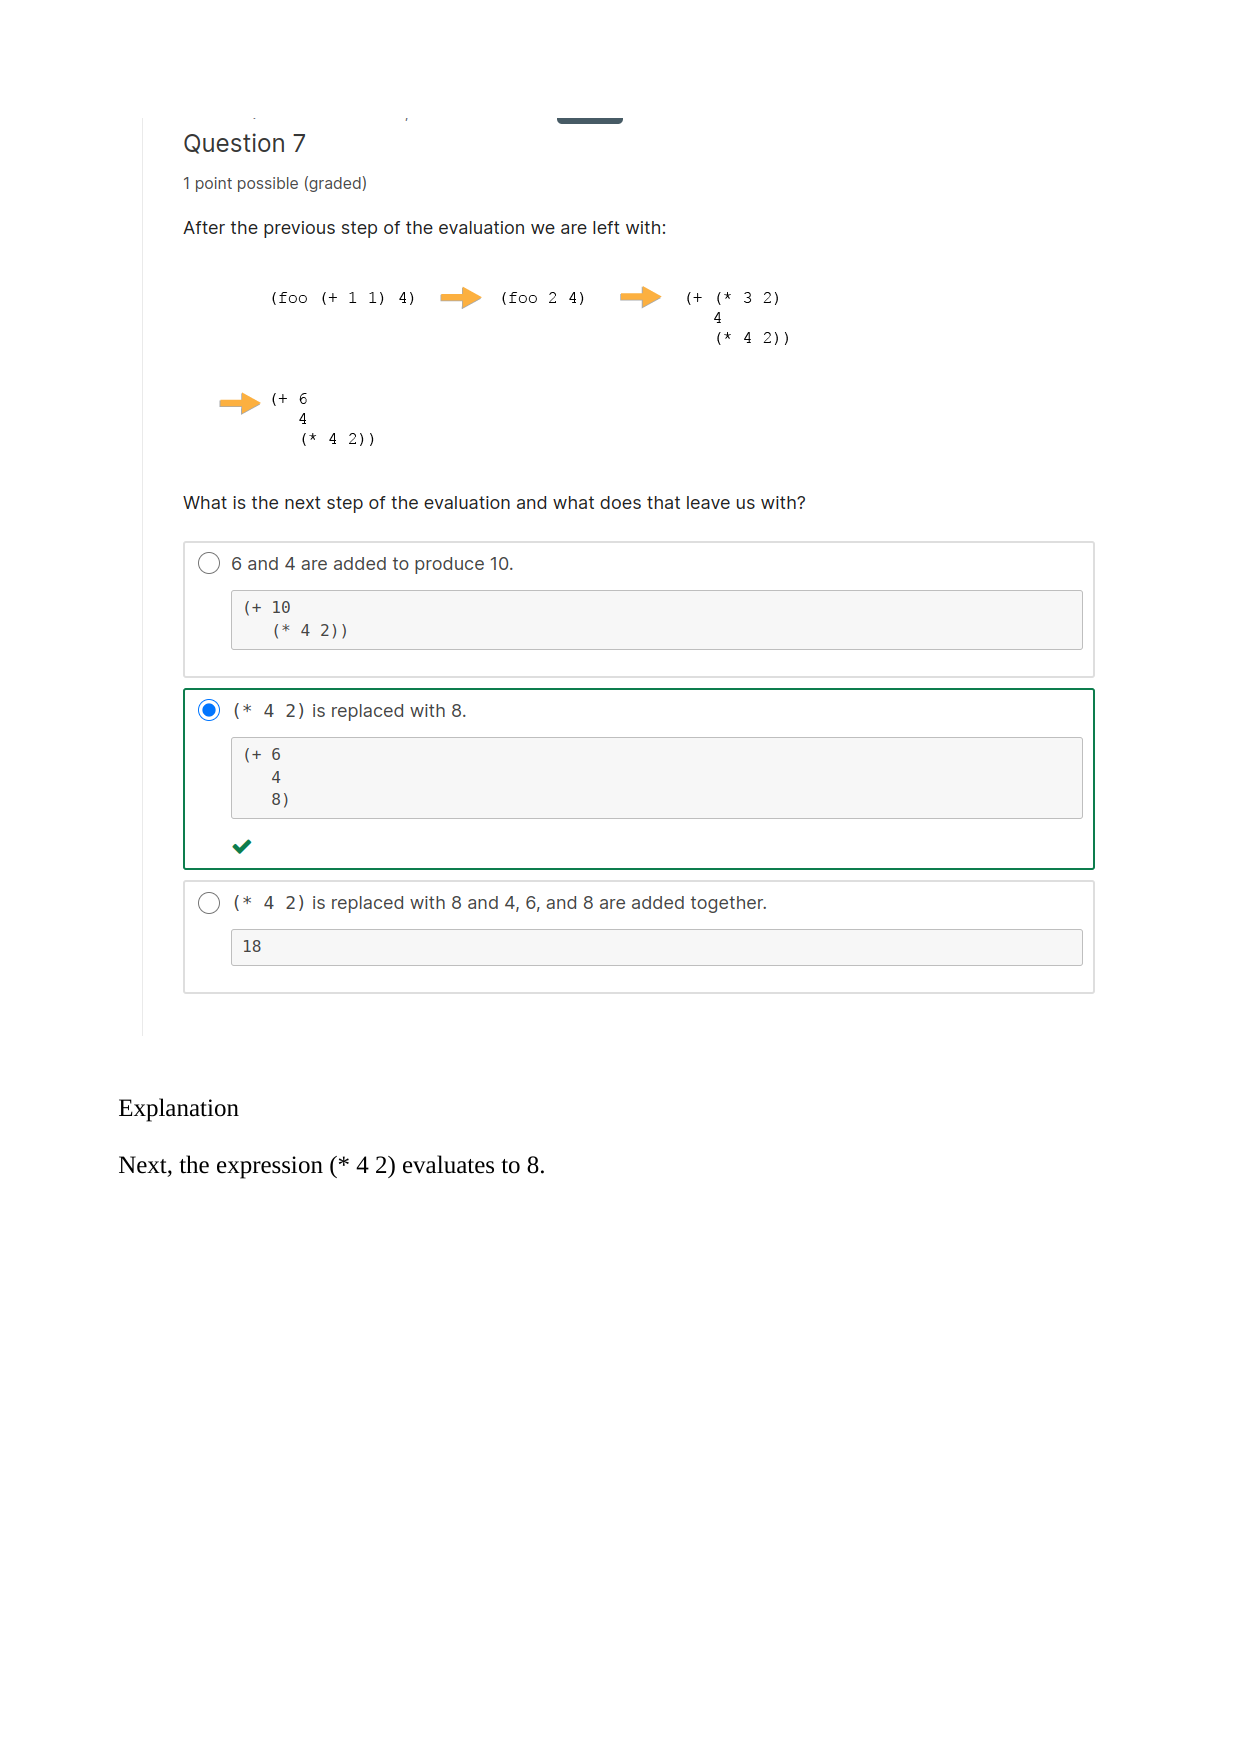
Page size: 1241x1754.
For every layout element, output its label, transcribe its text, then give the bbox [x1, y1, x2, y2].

text Next, the expression (* 4 2) evaluates to 8. [118, 1150, 1122, 1179]
picture [118, 118, 1123, 1036]
text Explanation [118, 1093, 1122, 1121]
